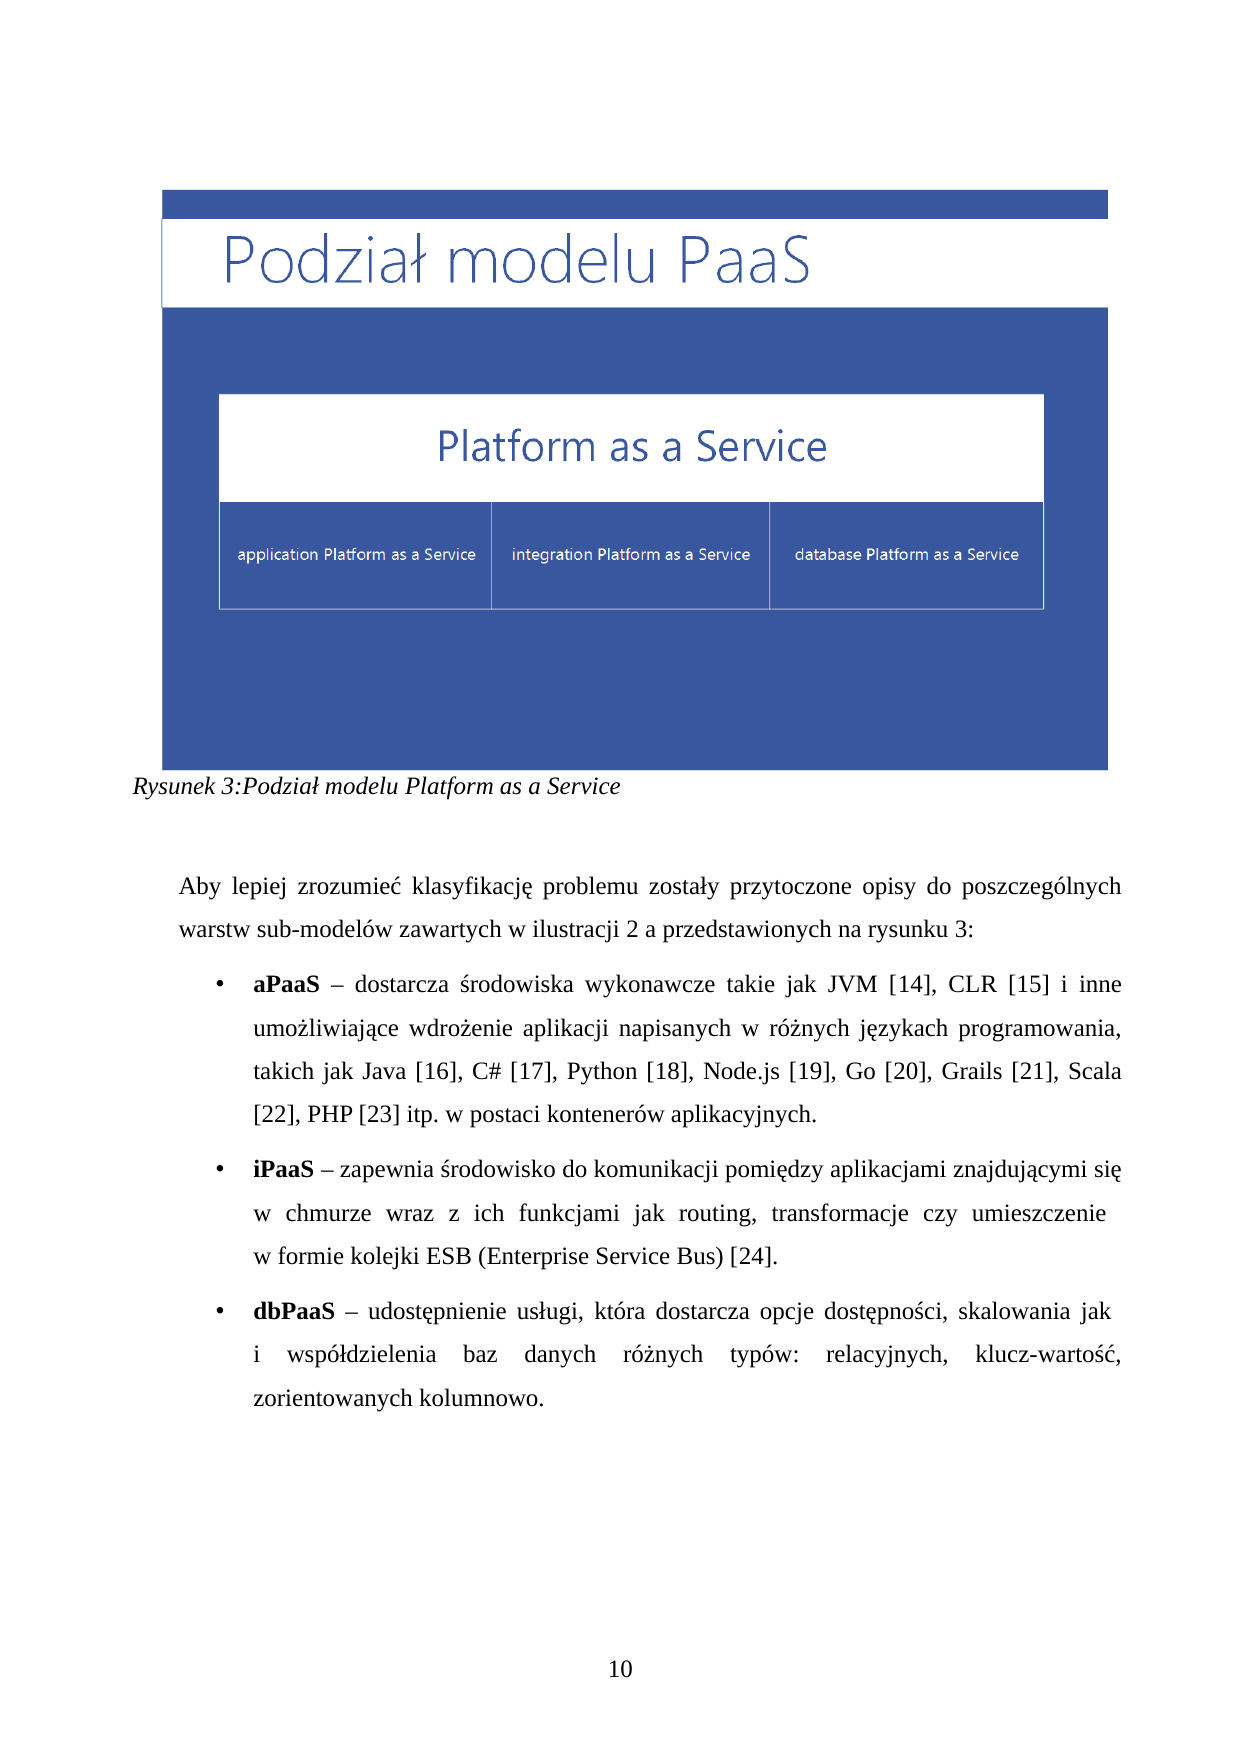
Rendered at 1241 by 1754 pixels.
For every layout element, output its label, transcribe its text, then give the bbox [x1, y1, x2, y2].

text Rysunek 3:Podział modelu Platform as a Service [132, 771, 1108, 799]
list iPaaS – zapewnia środowisko do komunikacji pomiędzy aplikacjami znajdującymi się w chmurze wraz z ich funkcjami jak routing, transformacje czy umieszczenie w formie kolejki ESB (Enterprise Service Bus) [24]. [216, 1154, 1122, 1269]
list dbPaaS – udostępnienie usługi, która dostarcza opcje dostępności, skalowania jak i współdzielenia baz danych różnych typów: relacyjnych, klucz-wartość, zorientowanych kolumnowo. [216, 1296, 1122, 1411]
list aPaaS – dostarcza środowiska wykonawcze takie jak JVM [14], CLR [15] i inne umożliwiające wdrożenie aplikacji napisanych w różnych językach programowania, takich jak Java [16], C# [17], Python [18], Node.js [19], Go [20], Grails [21], Scala [22], PHP [23] itp. w postaci kontenerów aplikacyjnych. [216, 969, 1122, 1128]
picture [132, 189, 1108, 771]
text Aby lepiej zrozumieć klasyfikację problemu zostały przytoczone opisy do poszczególnych warstw sub-modelów zawartych w ilustracji 2 a przedstawionych na rysunku 3: [178, 871, 1122, 943]
